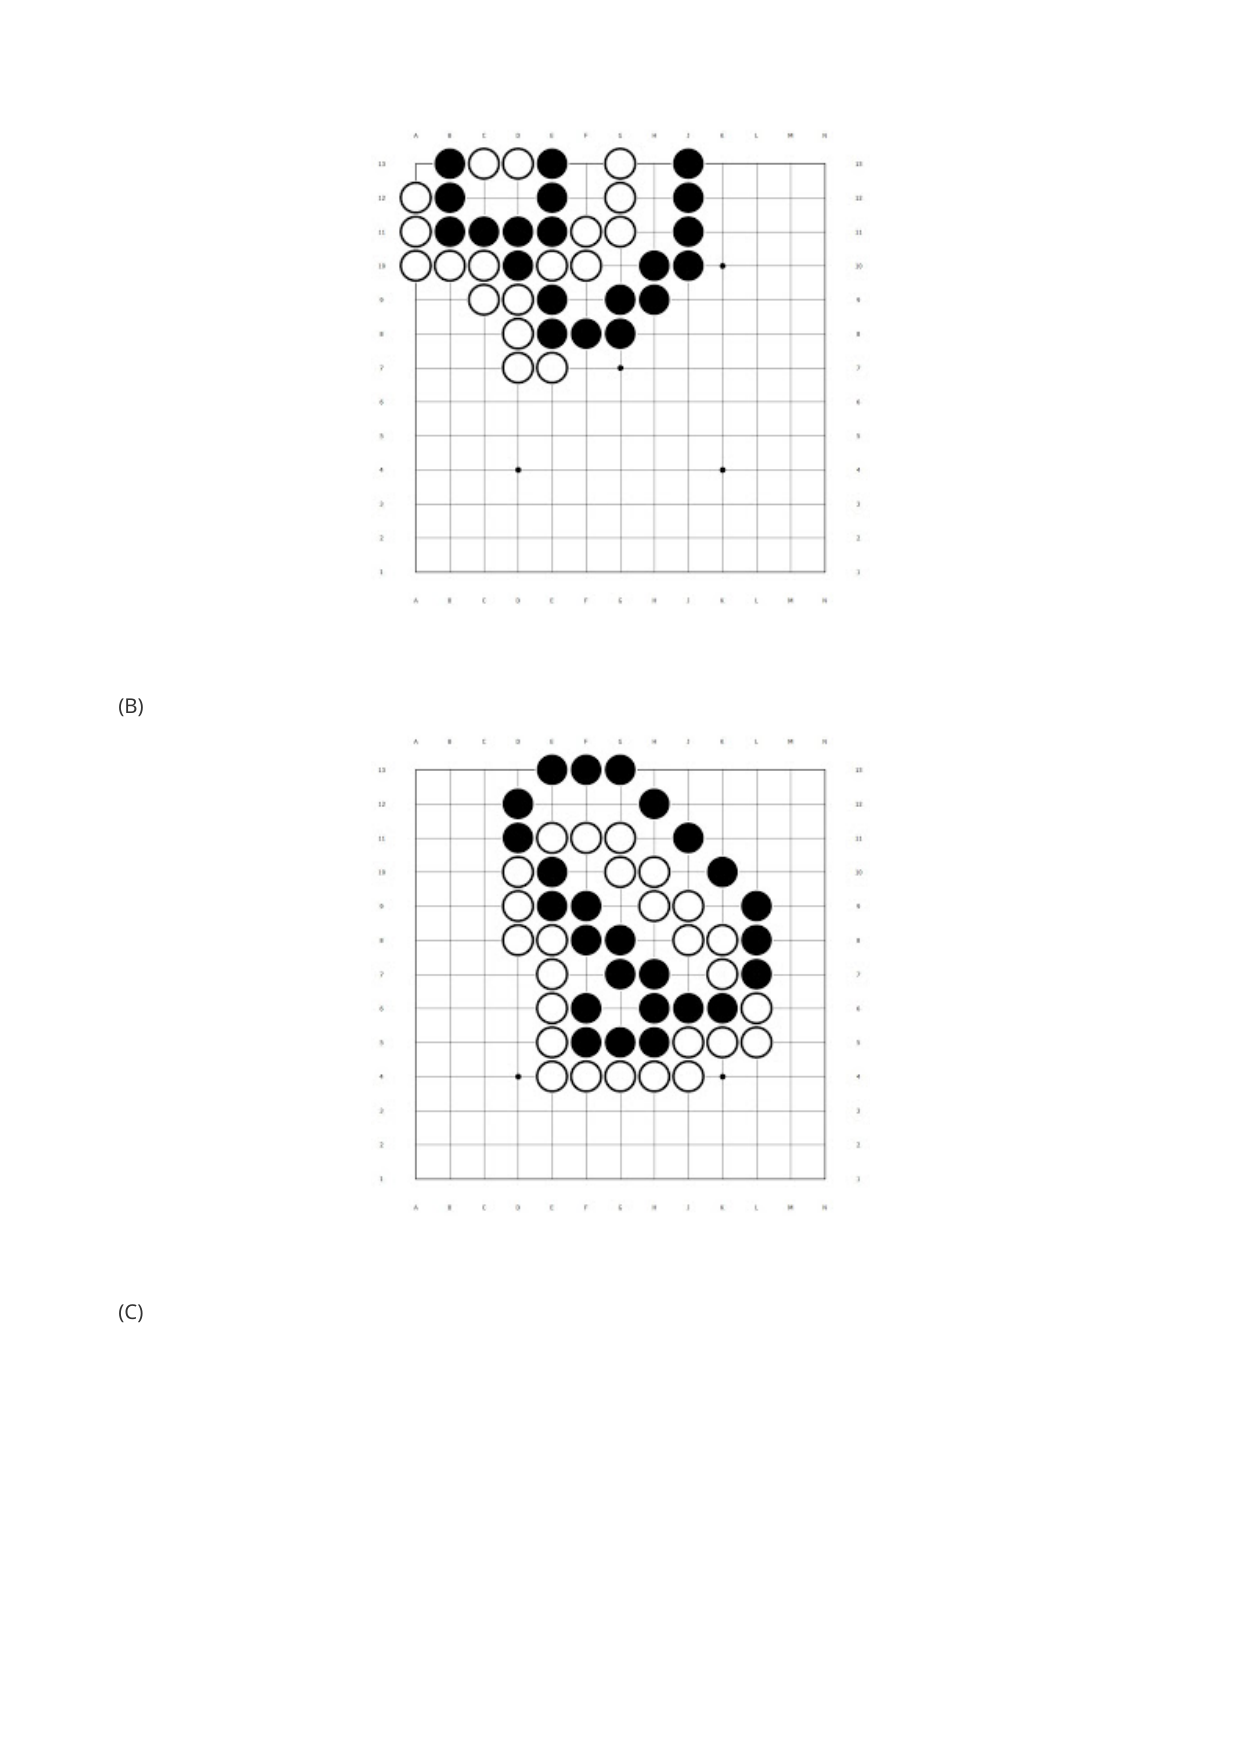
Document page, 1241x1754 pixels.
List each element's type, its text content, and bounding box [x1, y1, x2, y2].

text (C) [118, 1231, 1122, 1326]
picture [371, 726, 870, 1224]
text (B) [118, 625, 1122, 719]
picture [371, 119, 870, 618]
